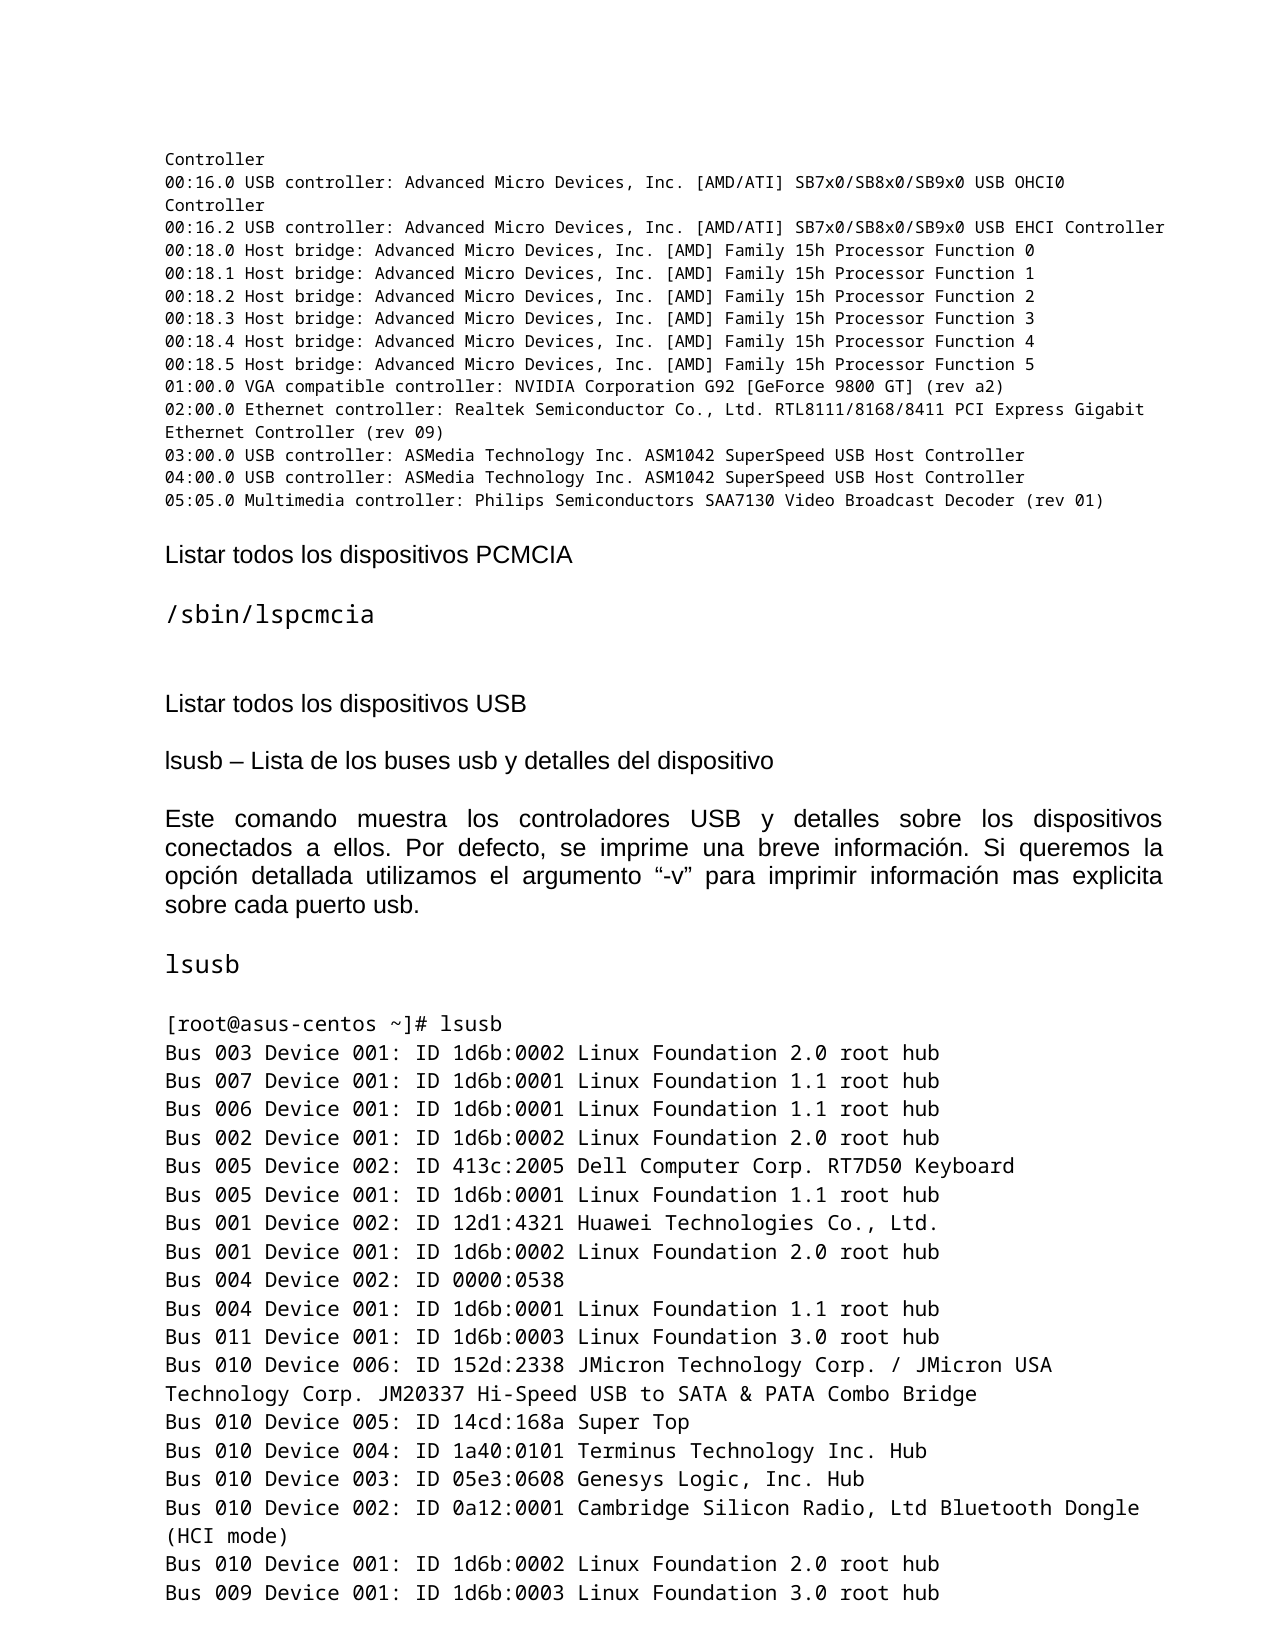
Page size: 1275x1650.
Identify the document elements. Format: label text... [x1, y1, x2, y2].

text Bus 003 Device 001: ID 1d6b:0002 Linux Foundation 2.0 root hub [164, 1038, 1164, 1066]
text Bus 010 Device 004: ID 1a40:0101 Terminus Technology Inc. Hub [164, 1436, 1164, 1464]
text Bus 009 Device 001: ID 1d6b:0003 Linux Foundation 3.0 root hub [164, 1578, 1164, 1606]
text 00:16.0 USB controller: Advanced Micro Devices, Inc. [AMD/ATI] SB7x0/SB8x0/SB9x0 USB OHCI0 Controller [164, 171, 1164, 216]
text lsusb [164, 946, 1164, 981]
text Bus 004 Device 001: ID 1d6b:0001 Linux Foundation 1.1 root hub [164, 1294, 1164, 1322]
text Bus 010 Device 003: ID 05e3:0608 Genesys Logic, Inc. Hub [164, 1464, 1164, 1493]
text 00:18.2 Host bridge: Advanced Micro Devices, Inc. [AMD] Family 15h Processor Function 2 [164, 284, 1164, 307]
text 04:00.0 USB controller: ASMedia Technology Inc. ASM1042 SuperSpeed USB Host Controller [164, 466, 1164, 488]
text Bus 007 Device 001: ID 1d6b:0001 Linux Foundation 1.1 root hub [164, 1066, 1164, 1094]
text 00:18.5 Host bridge: Advanced Micro Devices, Inc. [AMD] Family 15h Processor Function 5 [164, 352, 1164, 375]
text 00:16.2 USB controller: Advanced Micro Devices, Inc. [AMD/ATI] SB7x0/SB8x0/SB9x0 USB EHCI Controller [164, 216, 1164, 239]
text lsusb – Lista de los buses usb y detalles del dispositivo [164, 746, 1164, 775]
text 00:18.3 Host bridge: Advanced Micro Devices, Inc. [AMD] Family 15h Processor Function 3 [164, 307, 1164, 329]
text Listar todos los dispositivos PCMCIA [164, 540, 1164, 568]
text 01:00.0 VGA compatible controller: NVIDIA Corporation G92 [GeForce 9800 GT] (rev a2) [164, 375, 1164, 398]
text 05:05.0 Multimedia controller: Philips Semiconductors SAA7130 Video Broadcast Decoder (rev 01) [164, 488, 1164, 511]
text /sbin/lspcmcia [164, 597, 1164, 631]
text Bus 010 Device 005: ID 14cd:168a Super Top [164, 1407, 1164, 1436]
text 00:18.1 Host bridge: Advanced Micro Devices, Inc. [AMD] Family 15h Processor Function 1 [164, 261, 1164, 284]
text Controller [164, 148, 1164, 171]
text Este comando muestra los controladores USB y detalles sobre los dispositivos conectados a ellos. Por defecto, se imprime una breve información. Si queremos la opción detallada utilizamos el argumento “-v” para imprimir información mas explicita sobre cada puerto usb. [164, 804, 1164, 919]
text Bus 001 Device 001: ID 1d6b:0002 Linux Foundation 2.0 root hub [164, 1237, 1164, 1265]
text Bus 002 Device 001: ID 1d6b:0002 Linux Foundation 2.0 root hub [164, 1123, 1164, 1151]
text 00:18.4 Host bridge: Advanced Micro Devices, Inc. [AMD] Family 15h Processor Function 4 [164, 329, 1164, 352]
text 00:18.0 Host bridge: Advanced Micro Devices, Inc. [AMD] Family 15h Processor Function 0 [164, 239, 1164, 261]
text Bus 011 Device 001: ID 1d6b:0003 Linux Foundation 3.0 root hub [164, 1322, 1164, 1351]
text Bus 001 Device 002: ID 12d1:4321 Huawei Technologies Co., Ltd. [164, 1208, 1164, 1237]
text Bus 005 Device 002: ID 413c:2005 Dell Computer Corp. RT7D50 Keyboard [164, 1151, 1164, 1180]
text Bus 010 Device 002: ID 0a12:0001 Cambridge Silicon Radio, Ltd Bluetooth Dongle (HCI mode) [164, 1493, 1164, 1549]
text [root@asus-centos ~]# lsusb [164, 1009, 1164, 1038]
text Listar todos los dispositivos USB [164, 689, 1164, 717]
text Bus 006 Device 001: ID 1d6b:0001 Linux Foundation 1.1 root hub [164, 1094, 1164, 1123]
text 03:00.0 USB controller: ASMedia Technology Inc. ASM1042 SuperSpeed USB Host Controller [164, 443, 1164, 466]
text 02:00.0 Ethernet controller: Realtek Semiconductor Co., Ltd. RTL8111/8168/8411 PCI Express Gigabit Ethernet Controller (rev 09) [164, 398, 1164, 443]
text Bus 005 Device 001: ID 1d6b:0001 Linux Foundation 1.1 root hub [164, 1180, 1164, 1208]
text Bus 010 Device 006: ID 152d:2338 JMicron Technology Corp. / JMicron USA Technology Corp. JM20337 Hi-Speed USB to SATA & PATA Combo Bridge [164, 1351, 1164, 1407]
text Bus 004 Device 002: ID 0000:0538 [164, 1265, 1164, 1294]
text Bus 010 Device 001: ID 1d6b:0002 Linux Foundation 2.0 root hub [164, 1549, 1164, 1578]
